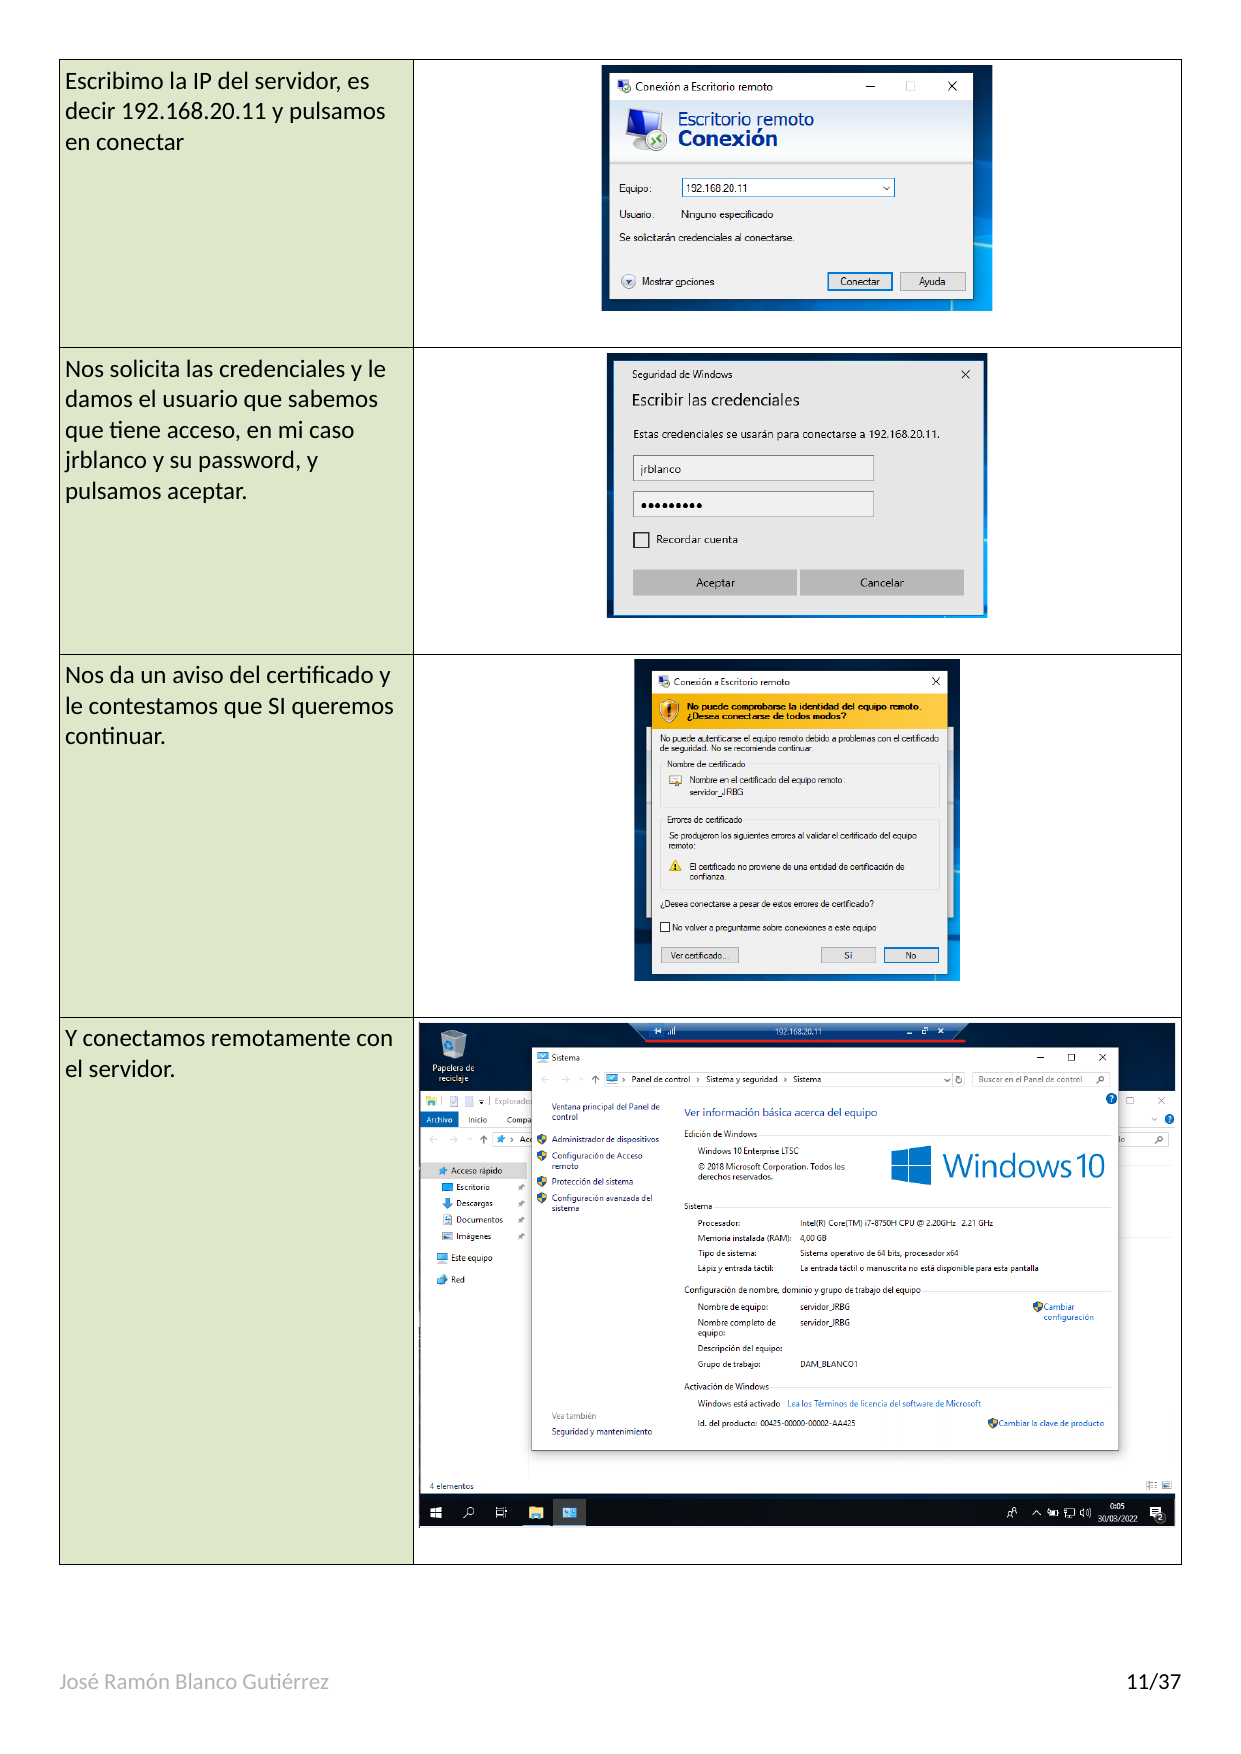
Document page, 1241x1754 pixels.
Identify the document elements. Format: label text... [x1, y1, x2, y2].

table_cell Y conectamos remotamente con el servidor. [60, 1018, 413, 1564]
table_cell [414, 348, 1181, 654]
picture [634, 659, 960, 981]
picture [606, 353, 988, 618]
table_cell [414, 1018, 1181, 1564]
table_cell [414, 655, 1181, 1017]
picture [601, 65, 993, 311]
table_cell Escribimo la IP del servidor, es decir 192.168.20.11 y pulsamos en conectar [60, 60, 413, 347]
table_cell [414, 60, 1181, 347]
table_cell Nos solicita las credenciales y le damos el usuario que sabemos que tiene acceso, en mi caso jrblanco y su password, y pulsamos aceptar. [60, 348, 413, 654]
table_cell Nos da un aviso del certificado y le contestamos que SI queremos continuar. [60, 655, 413, 1017]
picture [418, 1022, 1176, 1528]
